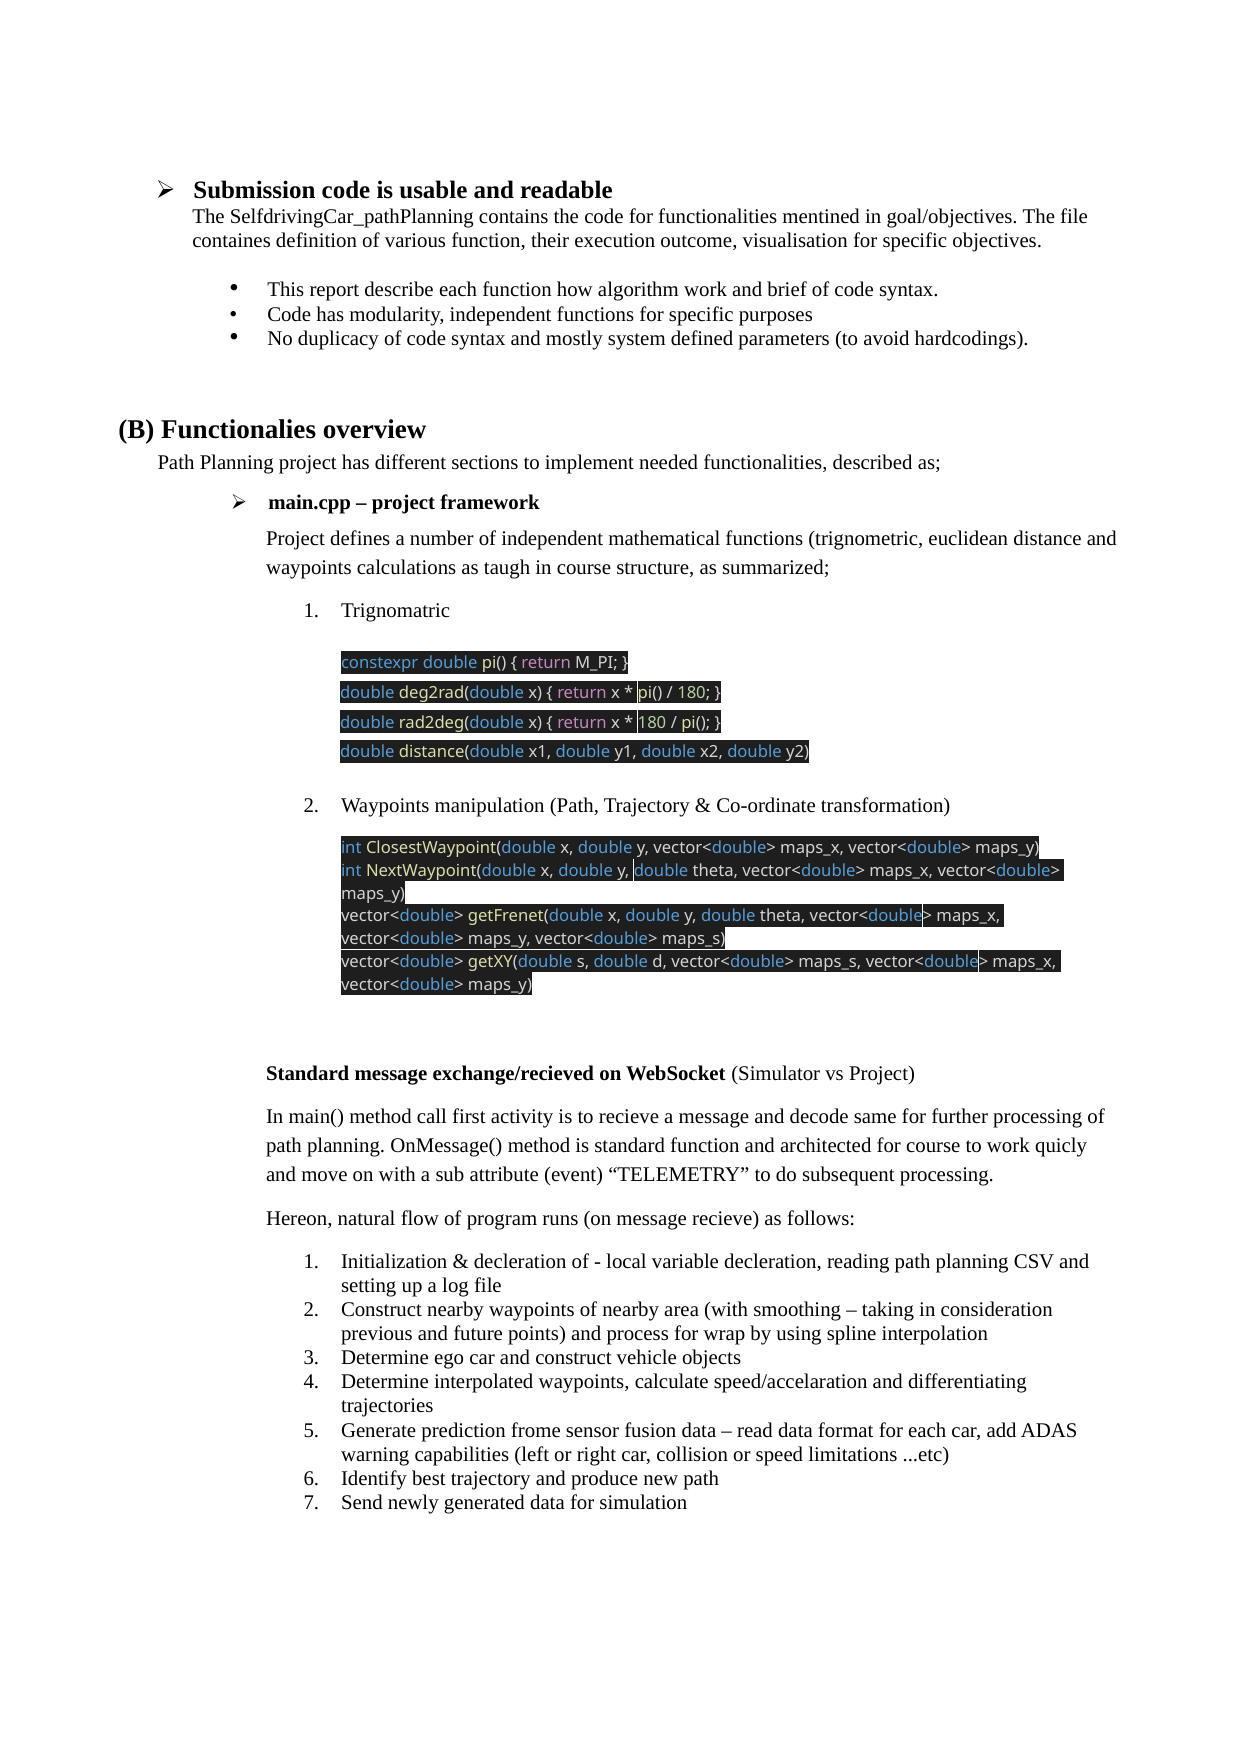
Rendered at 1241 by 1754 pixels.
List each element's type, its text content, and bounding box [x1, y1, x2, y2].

list Initialization & decleration of - local variable decleration, reading path planning CSV and setting up a log file [303, 1249, 1122, 1297]
list Generate prediction frome sensor fusion data – read data format for each car, add ADAS warning capabilities (left or right car, collision or speed limitations ...etc) [303, 1417, 1122, 1466]
list Waypoints manipulation (Path, Trajectory & Co-ordinate transformation) [303, 792, 1122, 817]
text (B) Functionalies overview [118, 413, 1122, 444]
list vector<double> getFrenet(double x, double y, double theta, vector<double> maps_x, vector<double> maps_y, vector<double> maps_s) [303, 904, 1122, 949]
text In main() method call first activity is to recieve a message and decode same for further processing of path planning. OnMessage() method is standard function and architected for course to work quicly and move on with a sub attribute (event) “TELEMETRY” to do subsequent processing. [266, 1104, 1122, 1186]
text double rad2deg(double x) { return x * 180 / pi(); } [340, 703, 1122, 733]
list Submission code is usable and readable [156, 176, 1122, 204]
list Code has modularity, independent functions for specific purposes [229, 301, 1122, 326]
list Send newly generated data for simulation [303, 1490, 1122, 1514]
list Construct nearby waypoints of nearby area (with smoothing – taking in consideration previous and future points) and process for wrap by using spline interpolation [303, 1297, 1122, 1345]
list int NextWaypoint(double x, double y, double theta, vector<double> maps_x, vector<double> maps_y) [303, 859, 1122, 904]
text Hereon, natural flow of program runs (on message recieve) as follows: [266, 1206, 1122, 1230]
text Path Planning project has different sections to implement needed functionalities, described as; [118, 444, 1122, 475]
list constexpr double pi() { return M_PI; } [303, 651, 1122, 674]
list Determine ego car and construct vehicle objects [303, 1345, 1122, 1369]
list No duplicacy of code syntax and mostly system defined parameters (to avoid hardcodings). [229, 326, 1122, 350]
list This report describe each function how algorithm work and brief of code syntax. [229, 277, 1122, 301]
list Determine interpolated waypoints, calculate speed/accelaration and differentiating trajectories [303, 1369, 1122, 1417]
list vector<double> getXY(double s, double d, vector<double> maps_s, vector<double> maps_x, vector<double> maps_y) [303, 949, 1122, 995]
list int ClosestWaypoint(double x, double y, vector<double> maps_x, vector<double> maps_y) [303, 836, 1122, 859]
text The SelfdrivingCar_pathPlanning contains the code for functionalities mentined in goal/objectives. The file containes definition of various function, their execution outcome, visualisation for specific objectives. [192, 204, 1122, 252]
text Standard message exchange/recieved on WebSocket (Simulator vs Project) [118, 1061, 1122, 1085]
list Trignomatric [303, 598, 1122, 622]
text double deg2rad(double x) { return x * pi() / 180; } [340, 674, 1122, 703]
text Project defines a number of independent mathematical functions (trignometric, euclidean distance and waypoints calculations as taugh in course structure, as summarized; [266, 526, 1122, 579]
list Identify best trajectory and produce new path [303, 1466, 1122, 1490]
subtitle main.cpp – project framework [231, 489, 1122, 514]
text double distance(double x1, double y1, double x2, double y2) [340, 733, 1122, 763]
